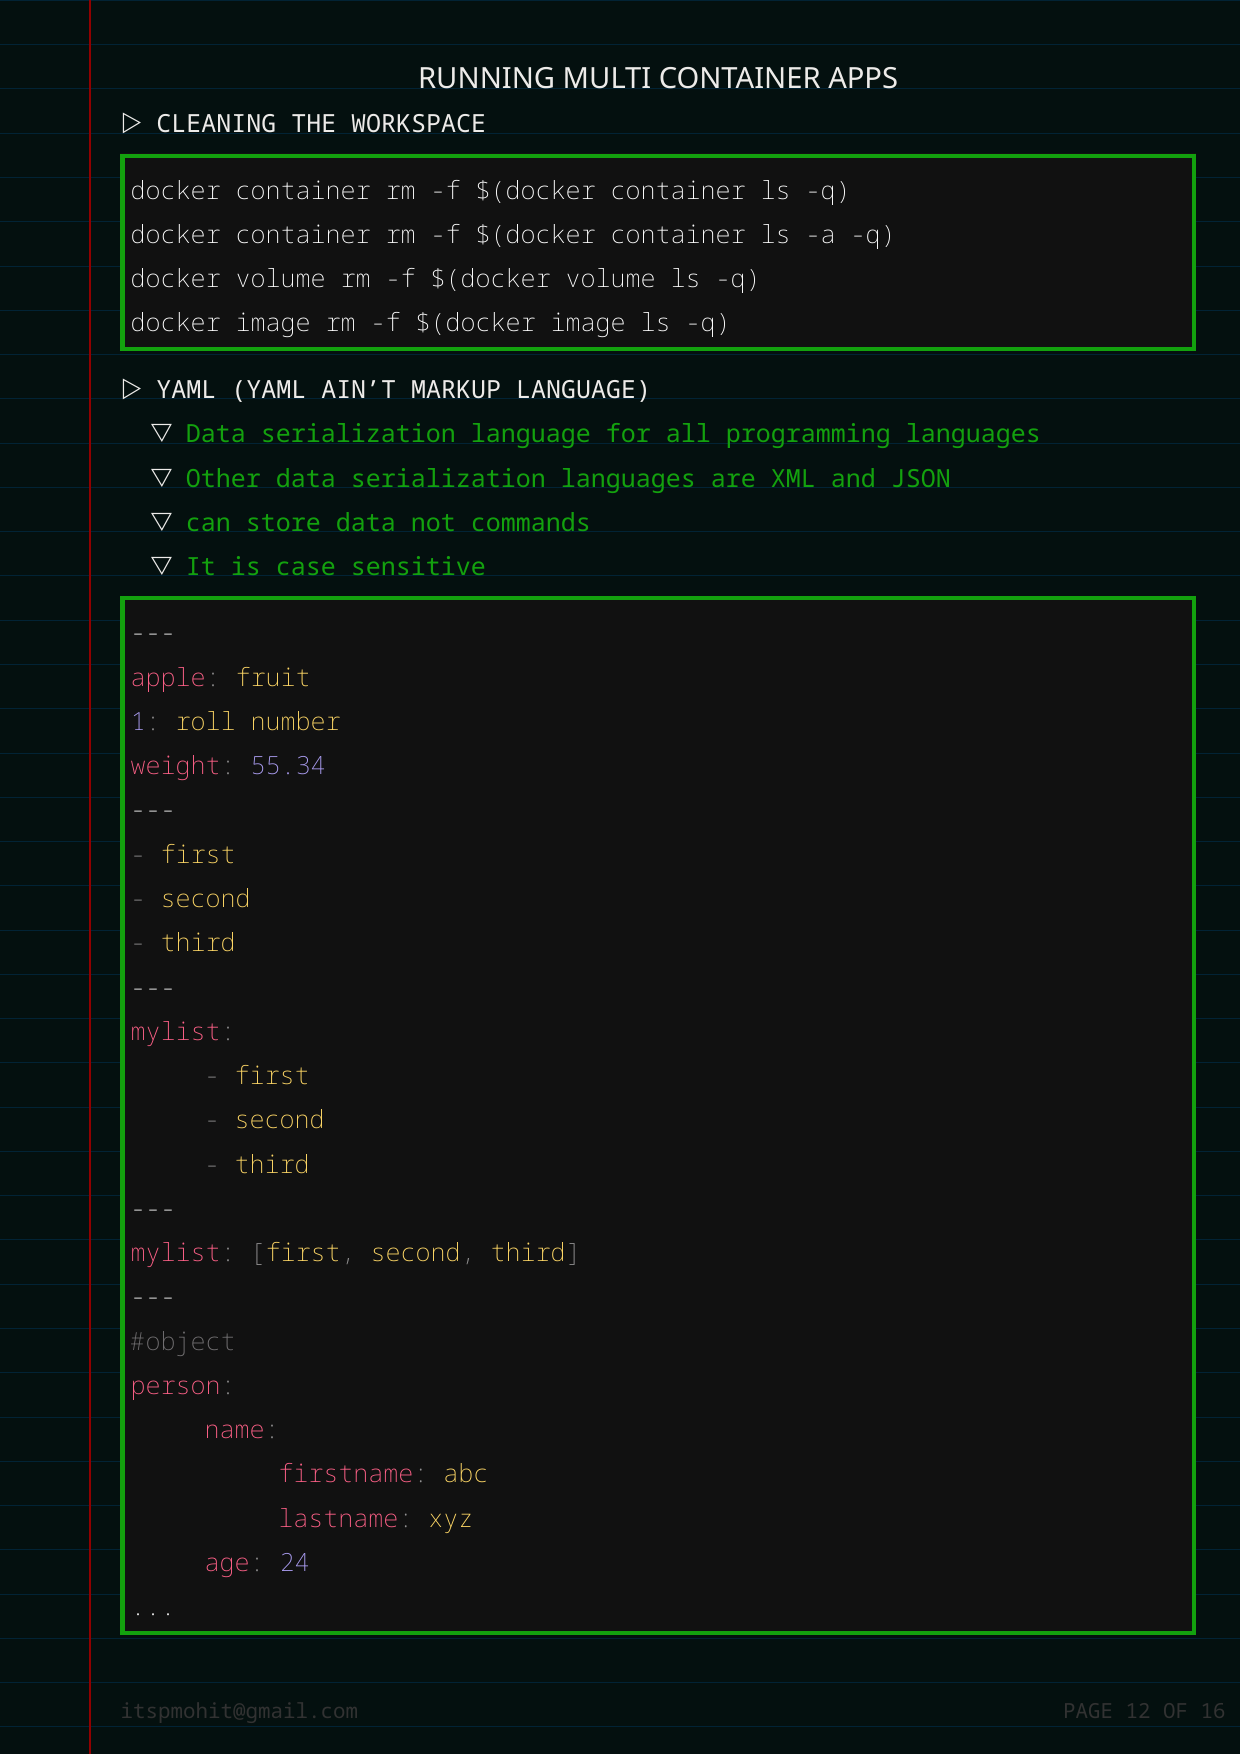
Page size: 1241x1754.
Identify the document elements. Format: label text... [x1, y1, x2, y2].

text --- [130, 783, 1186, 828]
text age: 24 [130, 1536, 1186, 1580]
list Other data serialization languages are XML and JSON [150, 452, 1196, 496]
text --- [130, 961, 1186, 1005]
text --- [130, 1270, 1186, 1315]
text docker container rm -f $(docker container ls -a -q) [130, 208, 1186, 252]
list It is case sensitive [150, 540, 1196, 584]
text - third [130, 1138, 1186, 1182]
text mylist: [first, second, third] [130, 1226, 1186, 1270]
text running multi container apps [120, 53, 1196, 97]
text apple: fruit [130, 651, 1186, 695]
text - second [130, 872, 1186, 916]
text - first [130, 1049, 1186, 1093]
text --- [130, 606, 1186, 651]
text - second [130, 1093, 1186, 1138]
text person: [130, 1359, 1186, 1403]
text mylist: [130, 1005, 1186, 1049]
text #object [130, 1315, 1186, 1359]
text 1: roll number [130, 695, 1186, 739]
text --- [130, 1182, 1186, 1226]
text lastname: xyz [130, 1492, 1186, 1536]
list yaml (yaml ain’t markup language) [120, 363, 1196, 407]
text docker container rm -f $(docker container ls -q) [130, 164, 1186, 208]
text firstname: abc [130, 1447, 1186, 1492]
text weight: 55.34 [130, 739, 1186, 783]
list can store data not commands [150, 496, 1196, 540]
text name: [130, 1403, 1186, 1447]
text - third [130, 916, 1186, 961]
list Data serialization language for all programming languages [150, 407, 1196, 452]
text ... [130, 1580, 1186, 1624]
text docker image rm -f $(docker image ls -q) [130, 296, 1186, 341]
list cleaning the workspace [120, 97, 1196, 142]
text - first [130, 828, 1186, 872]
text docker volume rm -f $(docker volume ls -q) [130, 252, 1186, 296]
